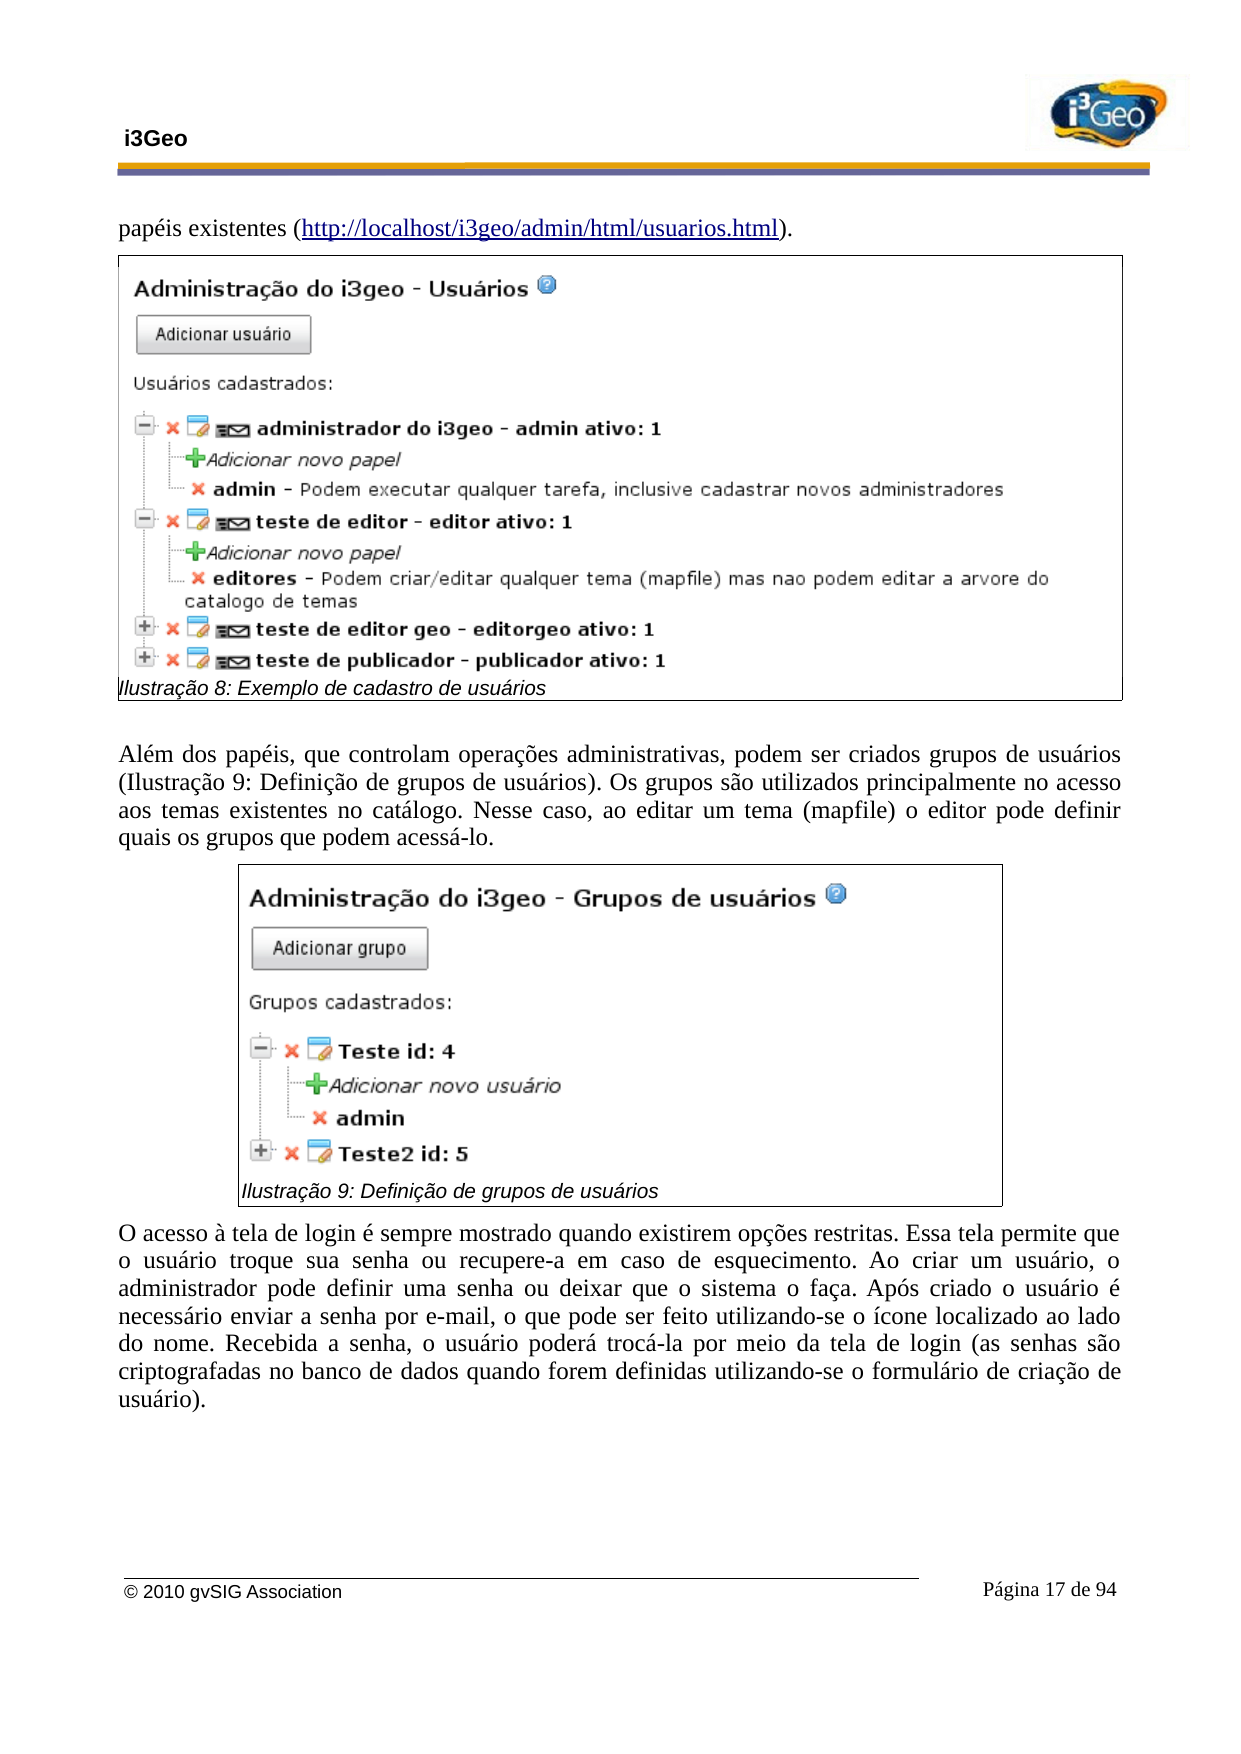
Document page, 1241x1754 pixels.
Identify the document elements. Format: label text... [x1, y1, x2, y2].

text papéis existentes (http://localhost/i3geo/admin/html/usuarios.html). [118, 214, 1122, 242]
text Além dos papéis, que controlam operações administrativas, podem ser criados grupos de usuários (Ilustração 9: Definição de grupos de usuários). Os grupos são utilizados principalmente no acesso aos temas existentes no catálogo. Nesse caso, ao editar um tema (mapfile) o editor pode definir quais os grupos que podem acessá-lo. [118, 740, 1122, 851]
picture [1025, 74, 1191, 151]
text O acesso à tela de login é sempre mostrado quando existirem opções restritas. Essa tela permite que o usuário troque sua senha ou recupere-a em caso de esquecimento. Ao criar um usuário, o administrador pode definir uma senha ou deixar que o sistema o faça. Após criado o usuário é necessário enviar a senha por e-mail, o que pode ser feito utilizando-se o ícone localizado ao lado do nome. Recebida a senha, o usuário poderá trocá-la por meio da tela de login (as senhas são criptografadas no banco de dados quando forem definidas utilizando-se o formulário de criação de usuário). [118, 1219, 1122, 1413]
text Ilustração 9: Definição de grupos de usuários [241, 1180, 999, 1203]
text Ilustração 8: Exemplo de cadastro de usuários [119, 677, 1122, 700]
picture [118, 267, 1123, 677]
picture [241, 879, 1000, 1180]
